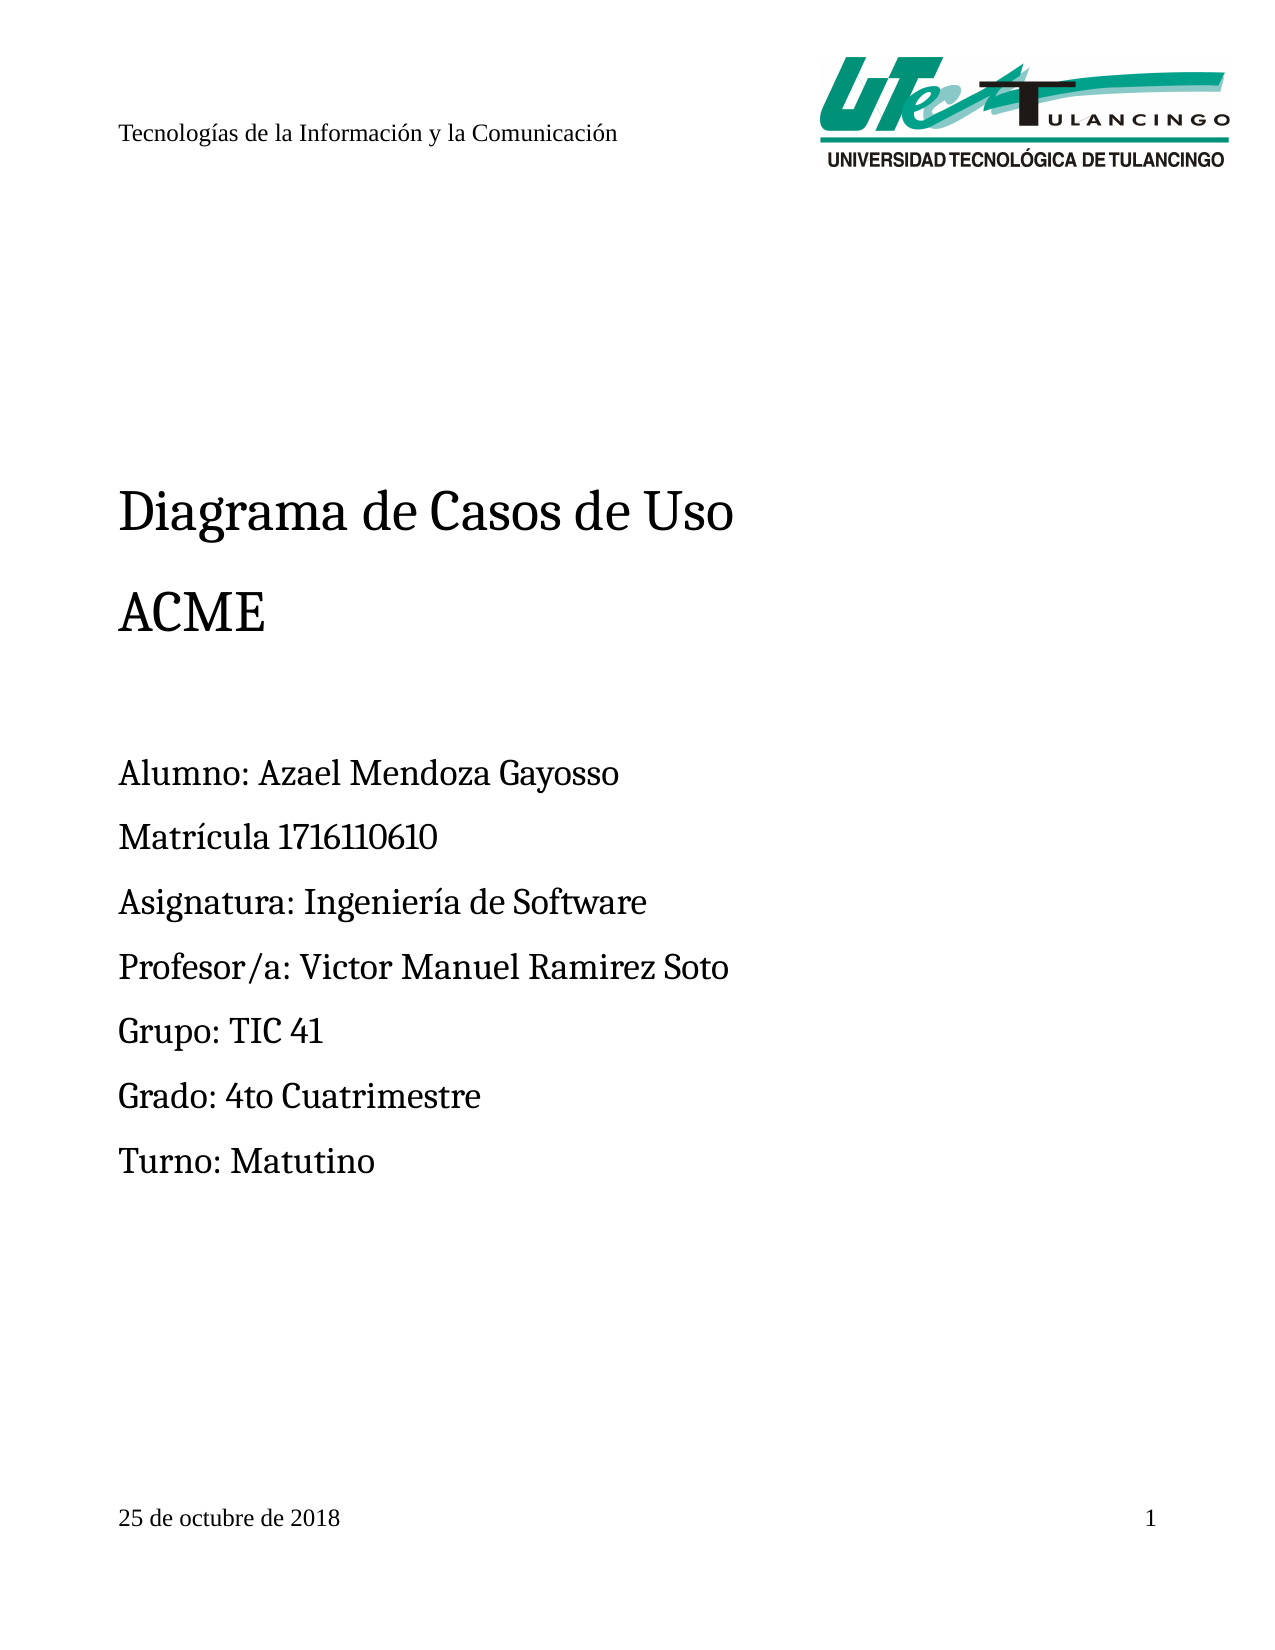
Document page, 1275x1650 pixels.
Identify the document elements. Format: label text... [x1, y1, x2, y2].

picture [820, 57, 1230, 167]
text ACME [118, 579, 1157, 646]
text Grupo: TIC 41 [118, 1010, 1157, 1053]
text Matrícula 1716110610 [118, 816, 1157, 859]
text Asignatura: Ingeniería de Software [118, 881, 1157, 924]
text Grado: 4to Cuatrimestre [118, 1075, 1157, 1118]
text Alumno: Azael Mendoza Gayosso [118, 751, 1157, 794]
text Turno: Matutino [118, 1139, 1157, 1183]
text Diagrama de Casos de Uso [118, 478, 1157, 545]
text Profesor/a: Victor Manuel Ramirez Soto [118, 945, 1157, 988]
